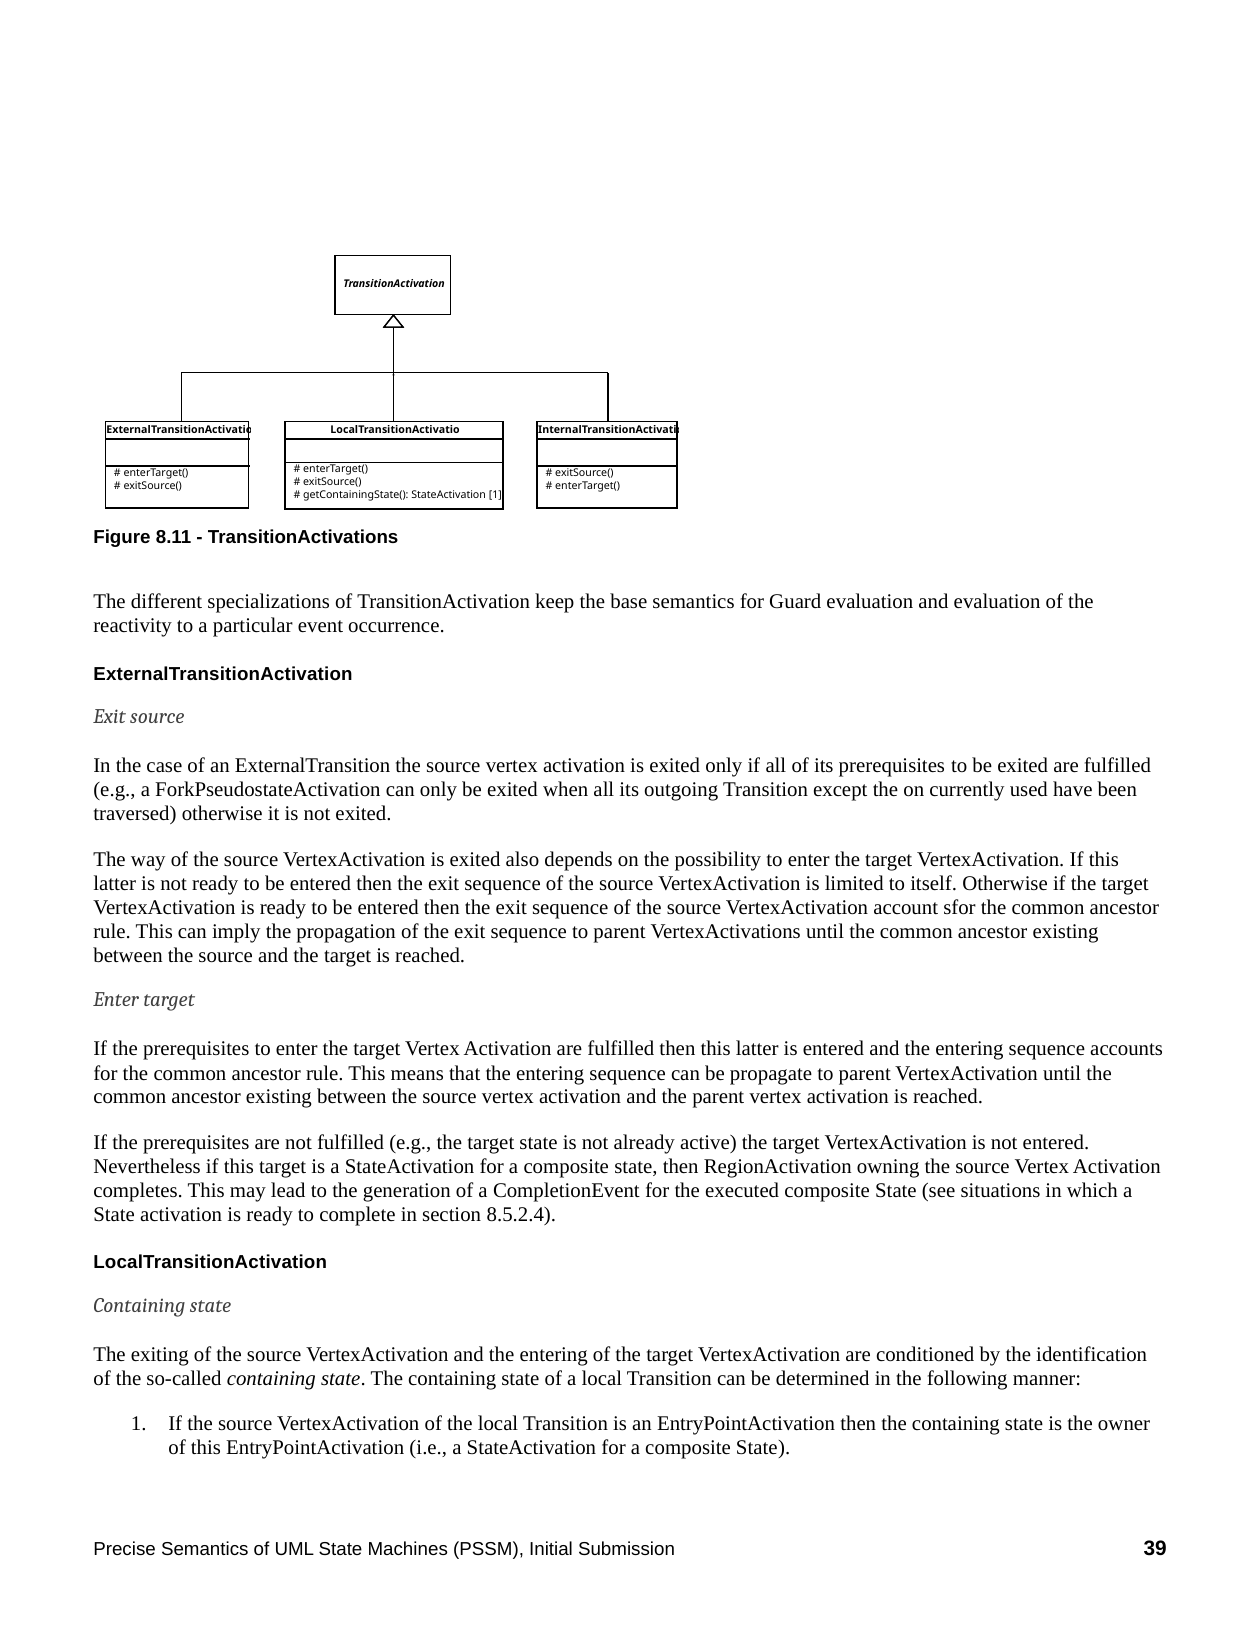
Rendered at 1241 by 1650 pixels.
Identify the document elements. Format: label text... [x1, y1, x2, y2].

text The different specializations of TransitionActivation keep the base semantics for Guard evaluation and evaluation of the reactivity to a particular event occurrence. [93, 589, 1164, 637]
subtitle ExternalTransitionActivation [93, 662, 1164, 684]
list If the source VertexActivation of the local Transition is an EntryPointActivation then the containing state is the owner of this EntryPointActivation (i.e., a StateActivation for a composite State). [131, 1411, 1164, 1459]
text If the prerequisites are not fulfilled (e.g., the target state is not already active) the target VertexActivation is not entered. Nevertheless if this target is a StateActivation for a composite state, then RegionActivation owning the source Vertex Activation completes. This may lead to the generation of a CompletionEvent for the executed composite State (see situations in which a State activation is ready to complete in section 8.5.2.4). [93, 1129, 1164, 1226]
text The exiting of the source VertexActivation and the entering of the target VertexActivation are conditioned by the identification of the so-called containing state. The containing state of a local Transition can be determined in the following manner: [93, 1342, 1164, 1390]
subtitle Exit source [93, 705, 1164, 729]
subtitle Containing state [93, 1293, 1164, 1317]
text If the prerequisites to enter the target Vertex Activation are fulfilled then this latter is entered and the entering sequence accounts for the common ancestor rule. This means that the entering sequence can be propagate to parent VertexActivation until the common ancestor existing between the source vertex activation and the parent vertex activation is reached. [93, 1036, 1164, 1108]
subtitle LocalTransitionActivation [93, 1251, 1164, 1272]
subtitle Enter target [93, 988, 1164, 1012]
text Figure 8.11 - TransitionActivations [93, 243, 692, 547]
text In the case of an ExternalTransition the source vertex activation is exited only if all of its prerequisites to be exited are fulfilled (e.g., a ForkPseudostateActivation can only be exited when all its outgoing Transition except the on currently used have been traversed) otherwise it is not exited. [93, 753, 1164, 825]
text The way of the source VertexActivation is exited also depends on the possibility to enter the target VertexActivation. If this latter is not ready to be entered then the exit sequence of the source VertexActivation is limited to itself. Otherwise if the target VertexActivation is ready to be entered then the exit sequence of the source VertexActivation account sfor the common ancestor rule. This can imply the propagation of the exit sequence to parent VertexActivations until the common ancestor existing between the source and the target is reached. [93, 846, 1164, 967]
